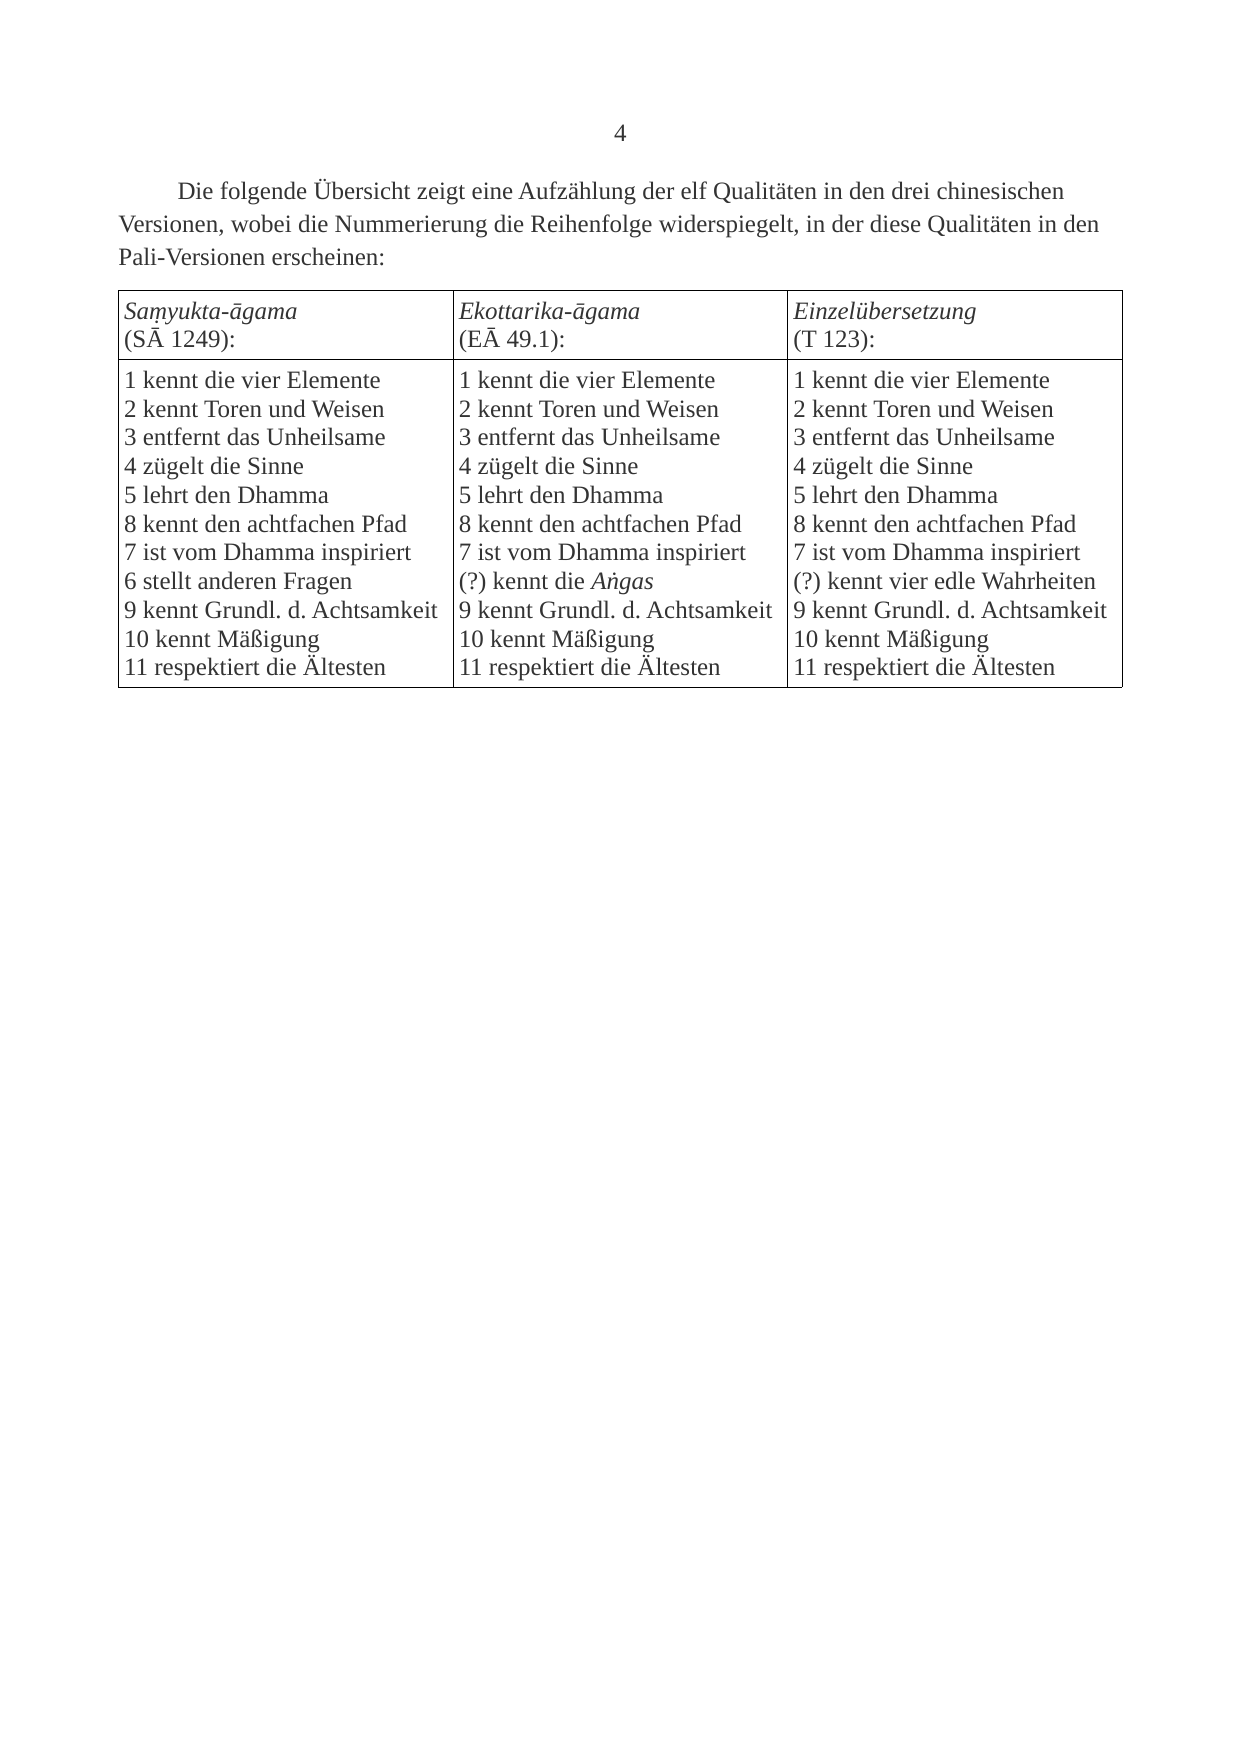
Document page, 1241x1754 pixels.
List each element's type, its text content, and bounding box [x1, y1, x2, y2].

table_cell 1 kennt die vier Elemente 2 kennt Toren und Weisen 3 entfernt das Unheilsame 4 zügelt die Sinne 5 lehrt den Dhamma 8 kennt den achtfachen Pfad 7 ist vom Dhamma inspiriert 6 stellt anderen Fragen 9 kennt Grundl. d. Achtsamkeit 10 kennt Mäßigung 11 respektiert die Ältesten [119, 360, 453, 687]
table_header Einzelübersetzung (T 123): [788, 291, 1122, 359]
table_header Saṃyukta-āgama (SĀ 1249): [119, 291, 453, 359]
table_header Ekottarika-āgama (EĀ 49.1): [454, 291, 787, 359]
table_cell 1 kennt die vier Elemente 2 kennt Toren und Weisen 3 entfernt das Unheilsame 4 zügelt die Sinne 5 lehrt den Dhamma 8 kennt den achtfachen Pfad 7 ist vom Dhamma inspiriert (?) kennt die Aṅgas 9 kennt Grundl. d. Achtsamkeit 10 kennt Mäßigung 11 respektiert die Ältesten [454, 360, 787, 687]
text Die folgende Übersicht zeigt eine Aufzählung der elf Qualitäten in den drei chinesischen Versionen, wobei die Nummerierung die Reihenfolge widerspiegelt, in der diese Qualitäten in den Pali-Versionen erscheinen: [118, 176, 1122, 271]
table_cell 1 kennt die vier Elemente 2 kennt Toren und Weisen 3 entfernt das Unheilsame 4 zügelt die Sinne 5 lehrt den Dhamma 8 kennt den achtfachen Pfad 7 ist vom Dhamma inspiriert (?) kennt vier edle Wahrheiten 9 kennt Grundl. d. Achtsamkeit 10 kennt Mäßigung 11 respektiert die Ältesten [788, 360, 1122, 687]
